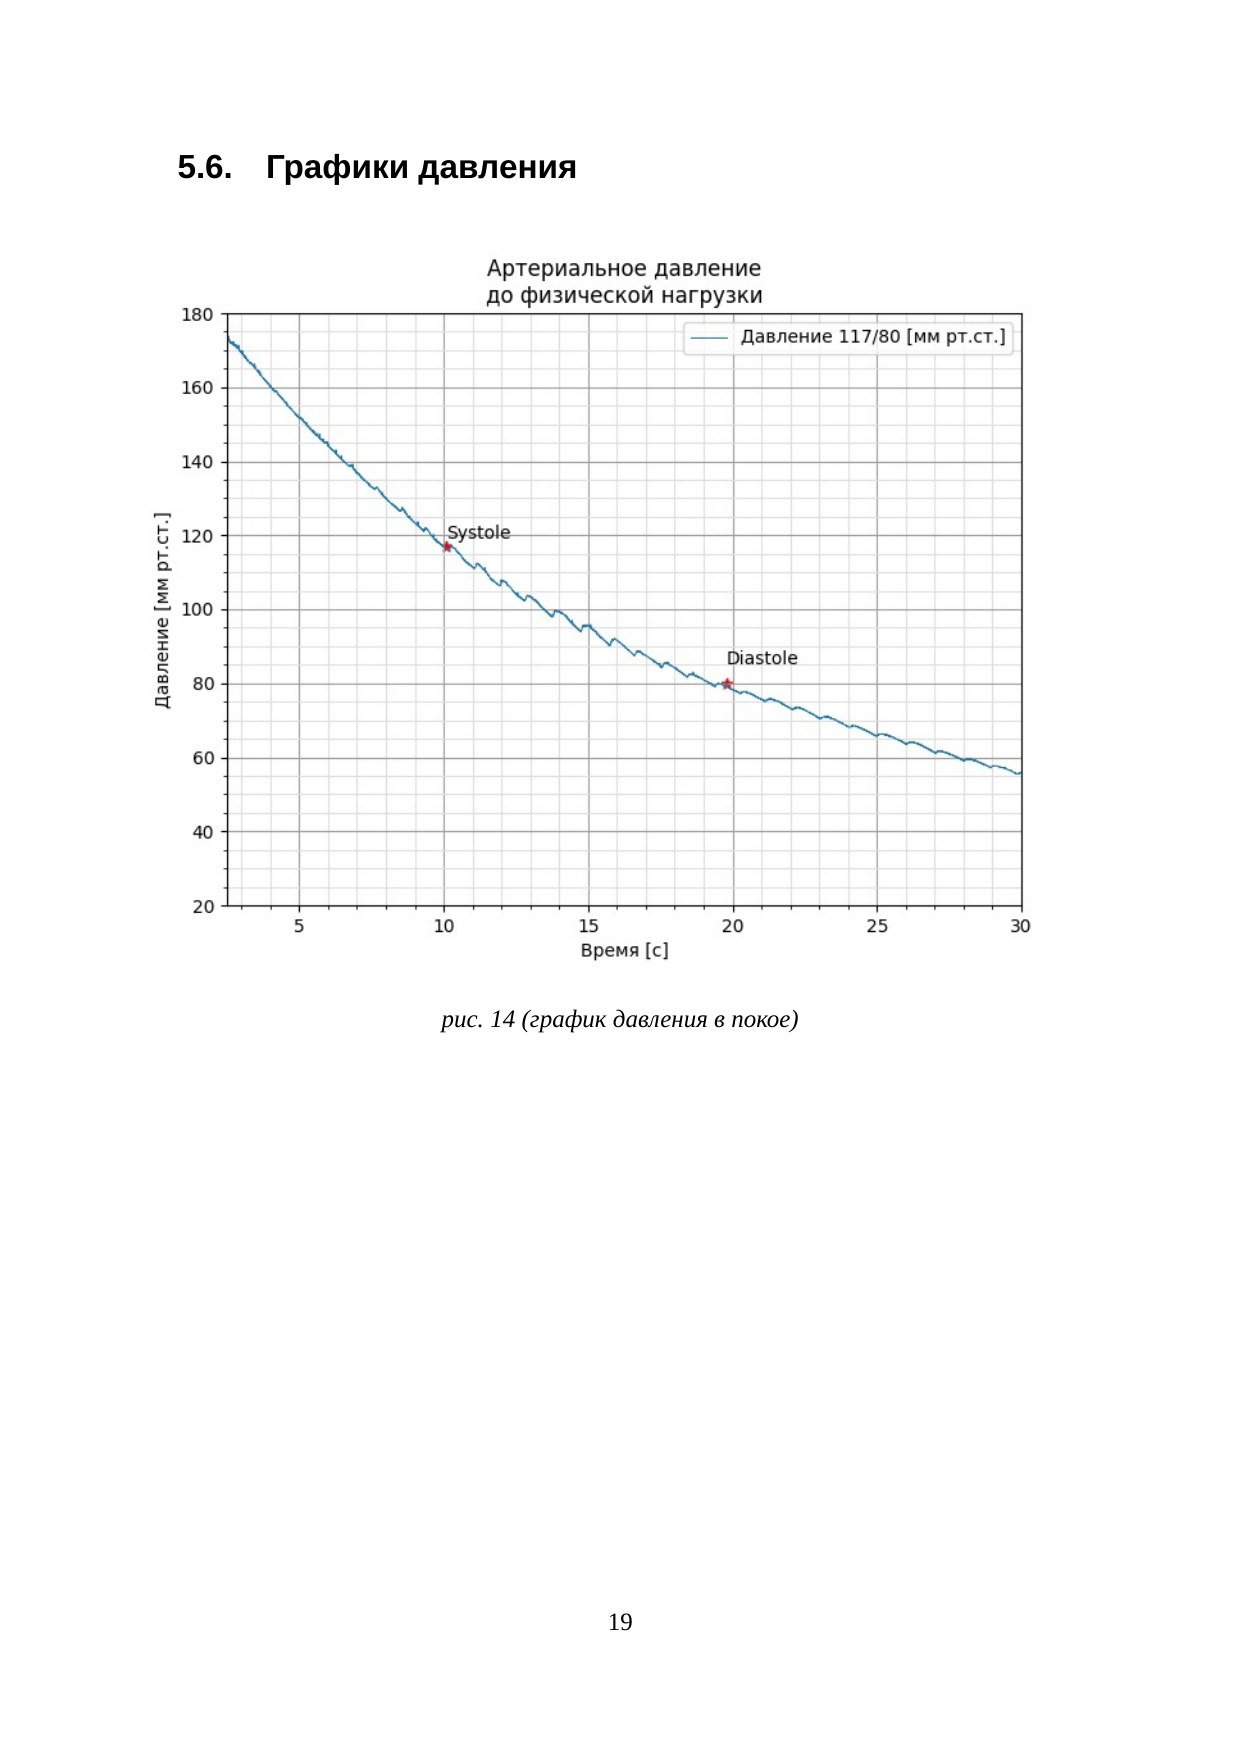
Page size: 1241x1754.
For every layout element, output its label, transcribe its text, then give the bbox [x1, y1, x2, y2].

subtitle Графики давления [118, 148, 1122, 186]
text рис. 14 (график давления в покое) [118, 990, 1122, 1033]
picture [99, 222, 1124, 990]
